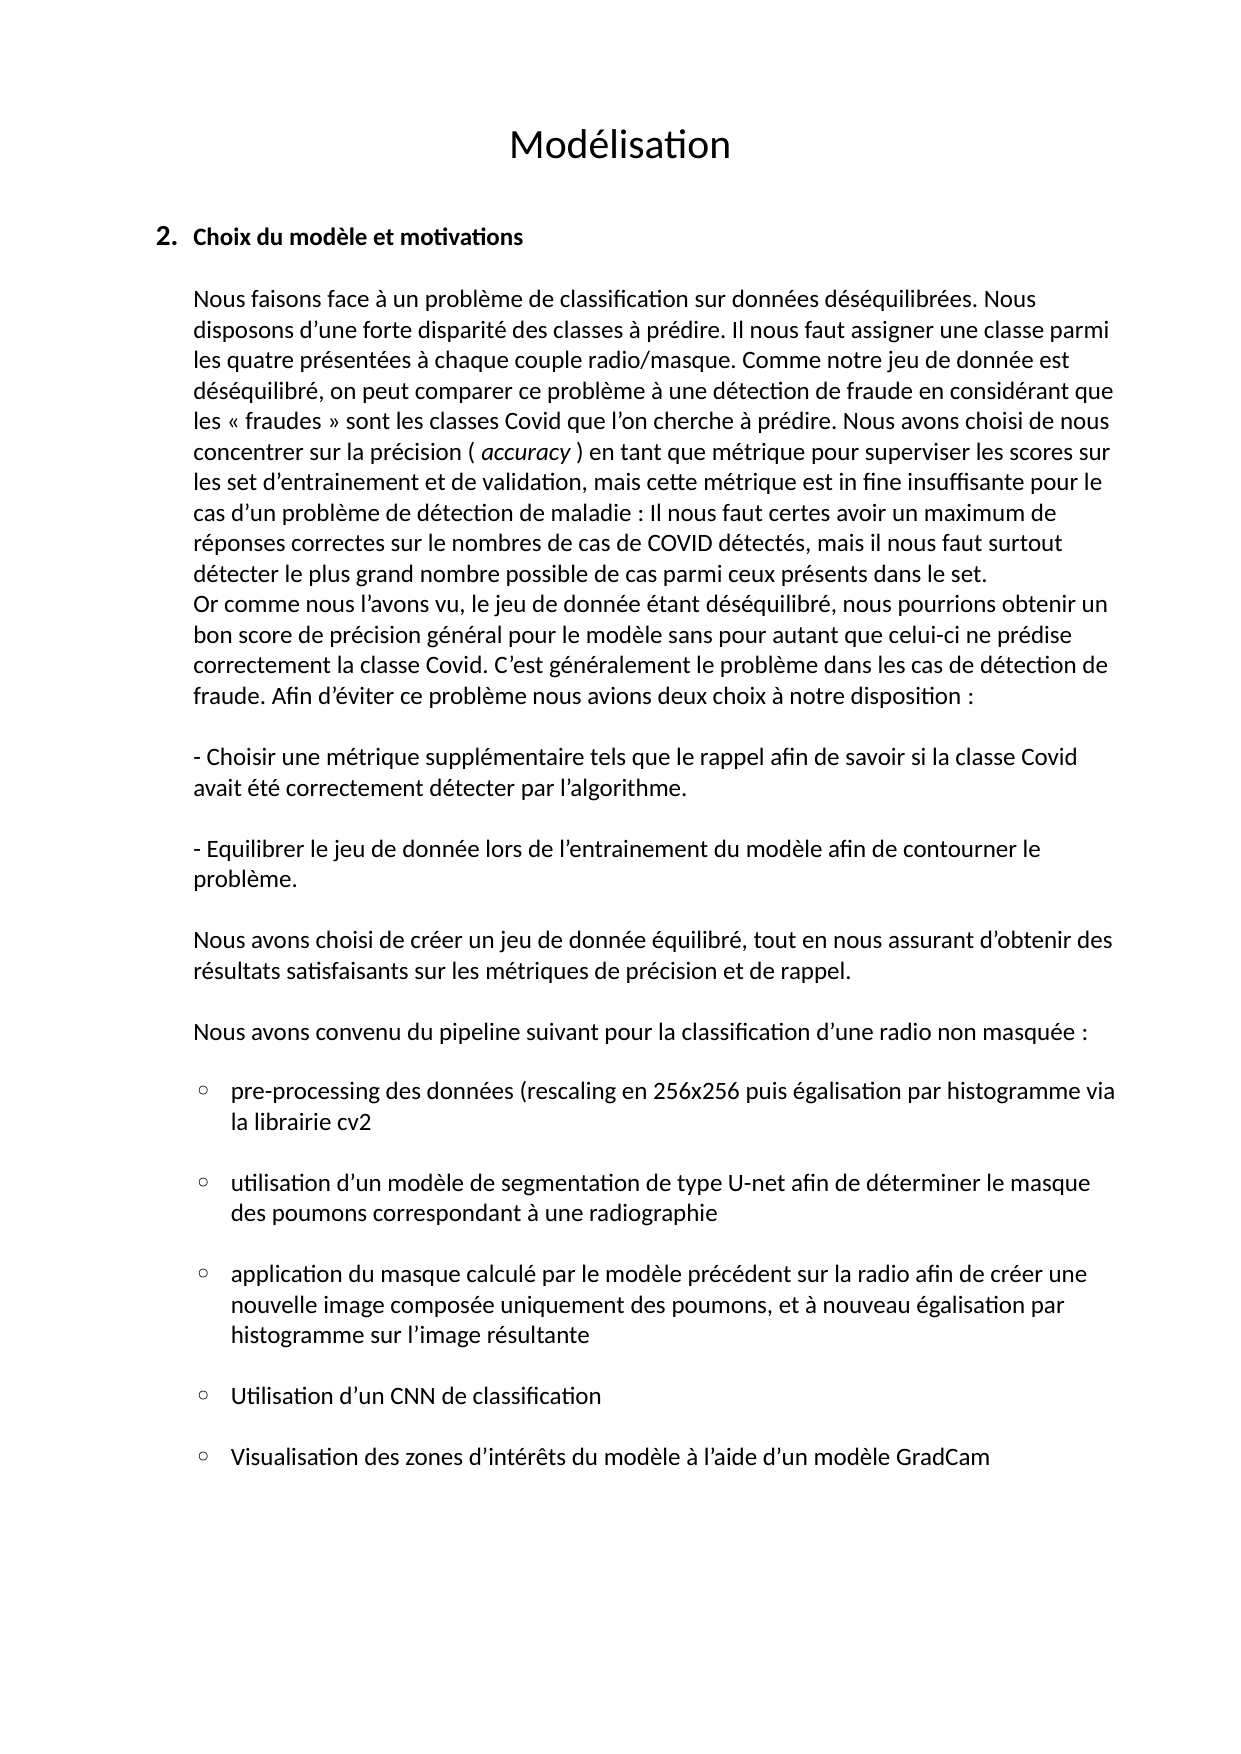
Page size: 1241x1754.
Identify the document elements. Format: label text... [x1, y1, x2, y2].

list Visualisation des zones d’intérêts du modèle à l’aide d’un modèle GradCam [193, 1441, 1122, 1502]
list application du masque calculé par le modèle précédent sur la radio afin de créer une nouvelle image composée uniquement des poumons, et à nouveau égalisation par histogramme sur l’image résultante [193, 1258, 1122, 1380]
list Utilisation d’un CNN de classification [193, 1380, 1122, 1441]
list utilisation d’un modèle de segmentation de type U-net afin de déterminer le masque des poumons correspondant à une radiographie [193, 1167, 1122, 1258]
text Modélisation [118, 118, 1122, 169]
list Choix du modèle et motivations Nous faisons face à un problème de classification sur données déséquilibrées. Nous disposons d’une forte disparité des classes à prédire. Il nous faut assigner une classe parmi les quatre présentées à chaque couple radio/masque. Comme notre jeu de donnée est déséquilibré, on peut comparer ce problème à une détection de fraude en considérant que les « fraudes » sont les classes Covid que l’on cherche à prédire. Nous avons choisi de nous concentrer sur la précision ( accuracy ) en tant que métrique pour superviser les scores sur les set d’entrainement et de validation, mais cette métrique est in fine insuffisante pour le cas d’un problème de détection de maladie : Il nous faut certes avoir un maximum de réponses correctes sur le nombres de cas de COVID détectés, mais il nous faut surtout détecter le plus grand nombre possible de cas parmi ceux présents dans le set. Or comme nous l’avons vu, le jeu de donnée étant déséquilibré, nous pourrions obtenir un bon score de précision général pour le modèle sans pour autant que celui-ci ne prédise correctement la classe Covid. C’est généralement le problème dans les cas de détection de fraude. Afin d’éviter ce problème nous avions deux choix à notre disposition : - Choisir une métrique supplémentaire tels que le rappel afin de savoir si la classe Covid avait été correctement détecter par l’algorithme. - Equilibrer le jeu de donnée lors de l’entrainement du modèle afin de contourner le problème. Nous avons choisi de créer un jeu de donnée équilibré, tout en nous assurant d’obtenir des résultats satisfaisants sur les métriques de précision et de rappel. Nous avons convenu du pipeline suivant pour la classification d’une radio non masquée : [156, 217, 1122, 1075]
list pre-processing des données (rescaling en 256x256 puis égalisation par histogramme via la librairie cv2 [193, 1075, 1122, 1167]
